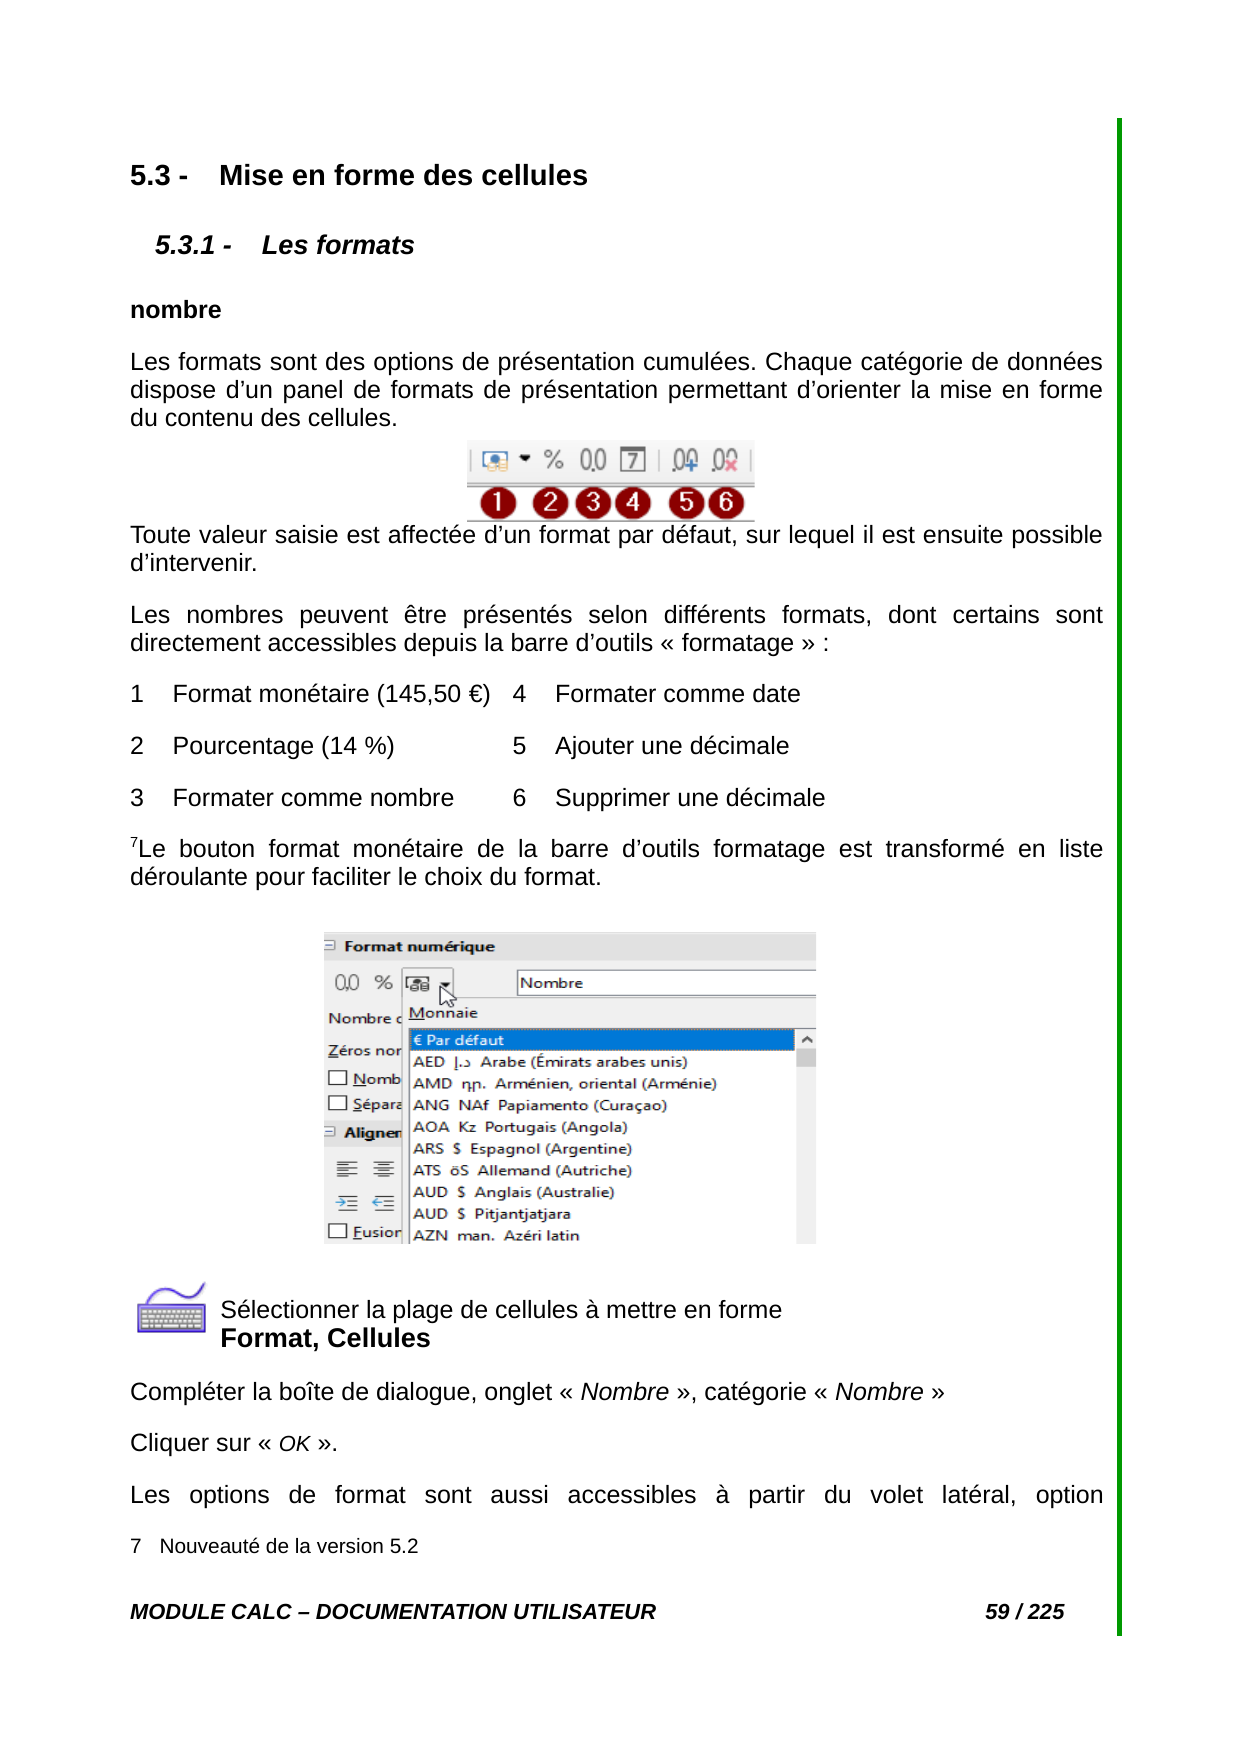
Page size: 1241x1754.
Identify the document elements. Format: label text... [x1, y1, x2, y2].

text 2 Pourcentage (14 %) 5 Ajouter une décimale [130, 732, 1105, 760]
picture [133, 1272, 209, 1347]
picture [324, 932, 817, 1244]
subtitle Les formats [155, 230, 1105, 260]
subtitle Mise en forme des cellules [130, 159, 1105, 192]
text Les options de format sont aussi accessibles à partir du volet latéral, option [130, 1480, 1105, 1508]
text Cliquer sur « OK ». [130, 1429, 1105, 1457]
text Format, Cellules [130, 1323, 1105, 1354]
text Le bouton format monétaire de la barre d’outils formatage est transformé en liste déroulante pour faciliter le choix du format. [130, 835, 1105, 891]
text nombre [130, 296, 1105, 324]
text Les nombres peuvent être présentés selon différents formats, dont certains sont directement accessibles depuis la barre d’outils « formatage » : [130, 601, 1105, 657]
picture [467, 440, 755, 522]
text 1 Format monétaire (145,50 €) 4 Formater comme date [130, 680, 1105, 708]
text Sélectionner la plage de cellules à mettre en forme [209, 1295, 1105, 1323]
text 3 Formater comme nombre 6 Supprimer une décimale [130, 783, 1105, 811]
text Les formats sont des options de présentation cumulées. Chaque catégorie de données dispose d’un panel de formats de présentation permettant d’orienter la mise en forme du contenu des cellules. [130, 348, 1105, 431]
text Toute valeur saisie est affectée d’un format par défaut, sur lequel il est ensuite possible d’intervenir. [130, 455, 1105, 577]
text Nouveauté de la version 5.2 [130, 1534, 1105, 1558]
text Compléter la boîte de dialogue, onglet « Nombre », catégorie « Nombre » [130, 1377, 1105, 1405]
